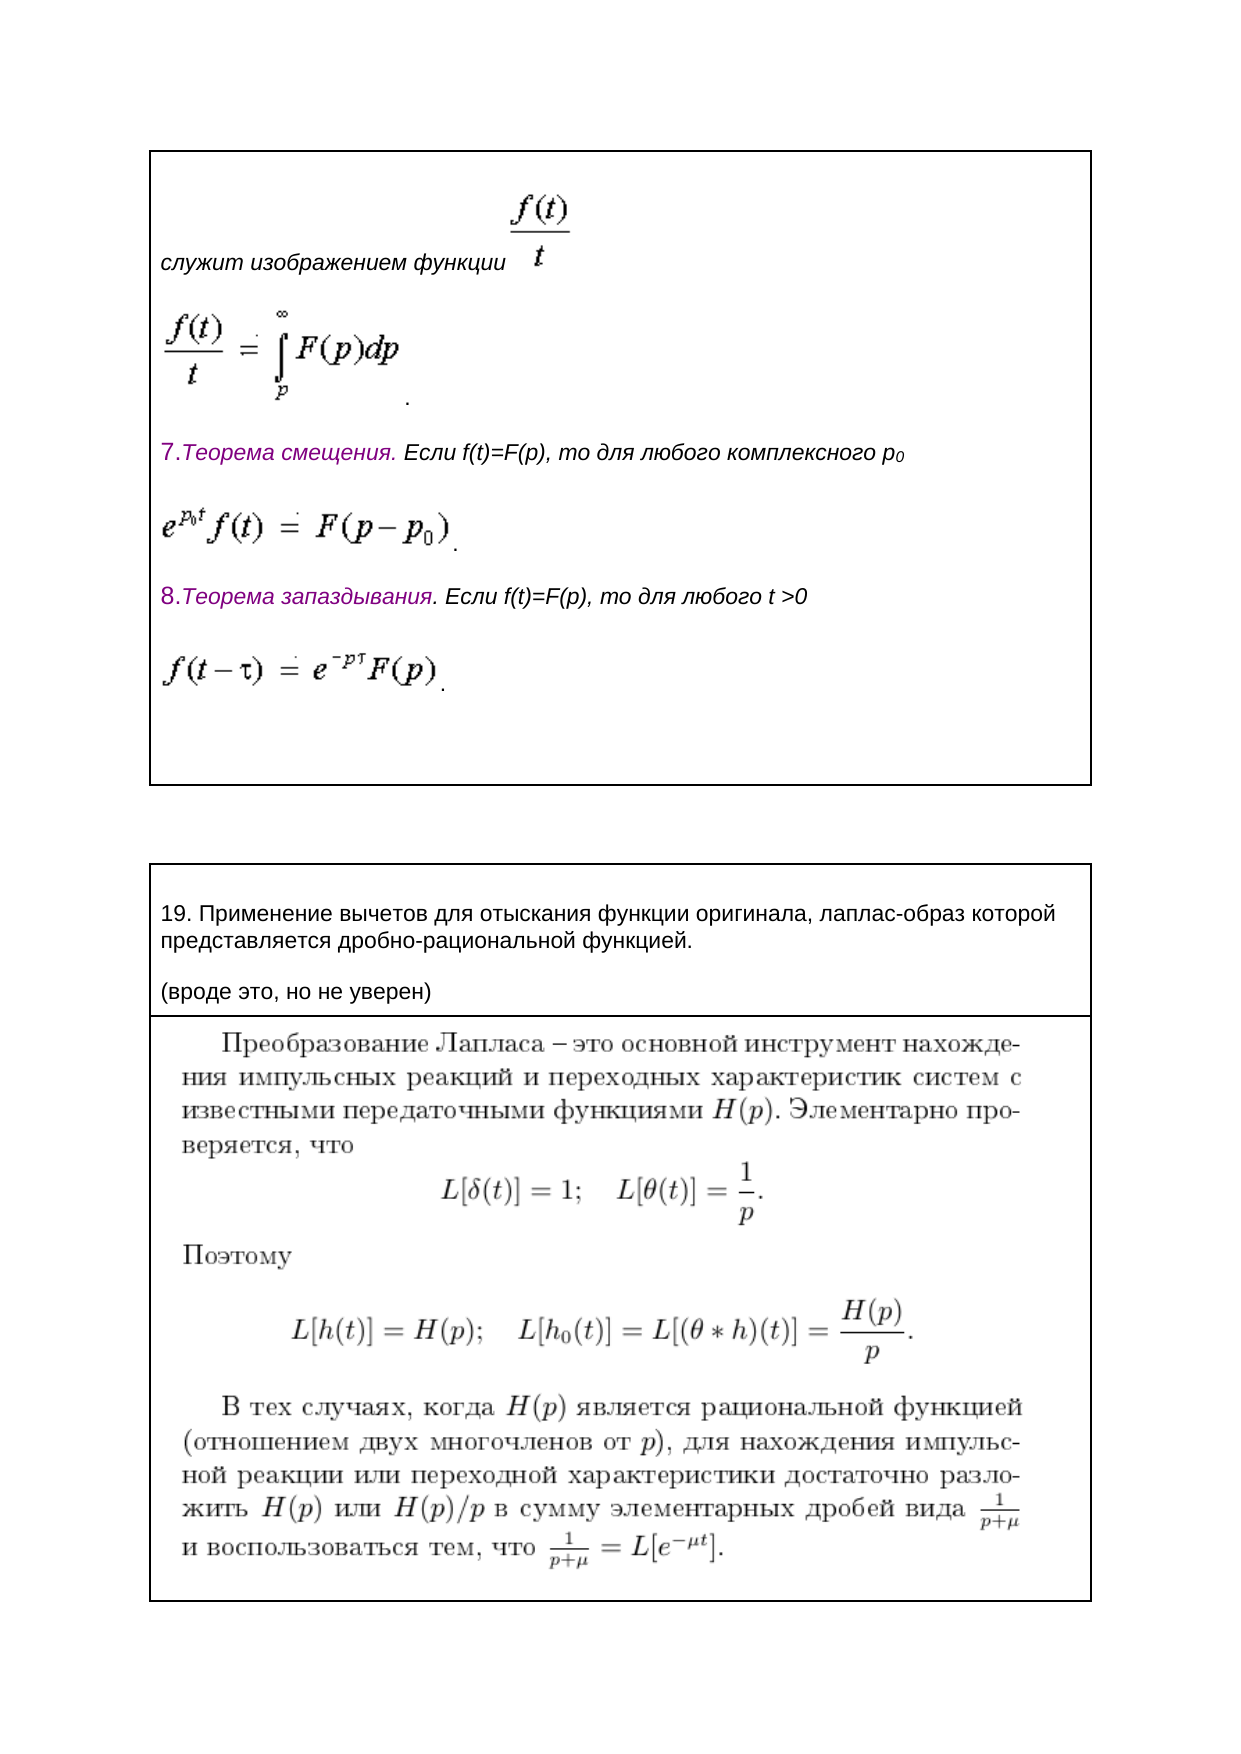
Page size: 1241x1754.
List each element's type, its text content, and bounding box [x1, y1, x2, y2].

table_cell [151, 1017, 1090, 1600]
picture [506, 187, 575, 271]
picture [160, 491, 453, 552]
picture [160, 635, 440, 692]
picture [160, 1027, 1078, 1590]
table_cell служит изображением функции . 7.Теорема смещения. Если f(t)=F(p), то для любого комплексного р0 . 8.Теорема запаздывания. Если f(t)=F(p), то для любого t >0 . [151, 152, 1090, 784]
picture [160, 300, 405, 405]
table_header 19. Применение вычетов для отыскания функции оригинала, лаплас-образ которой представляется дробно-рациональной функцией. (вроде это, но не уверен) [151, 865, 1090, 1015]
